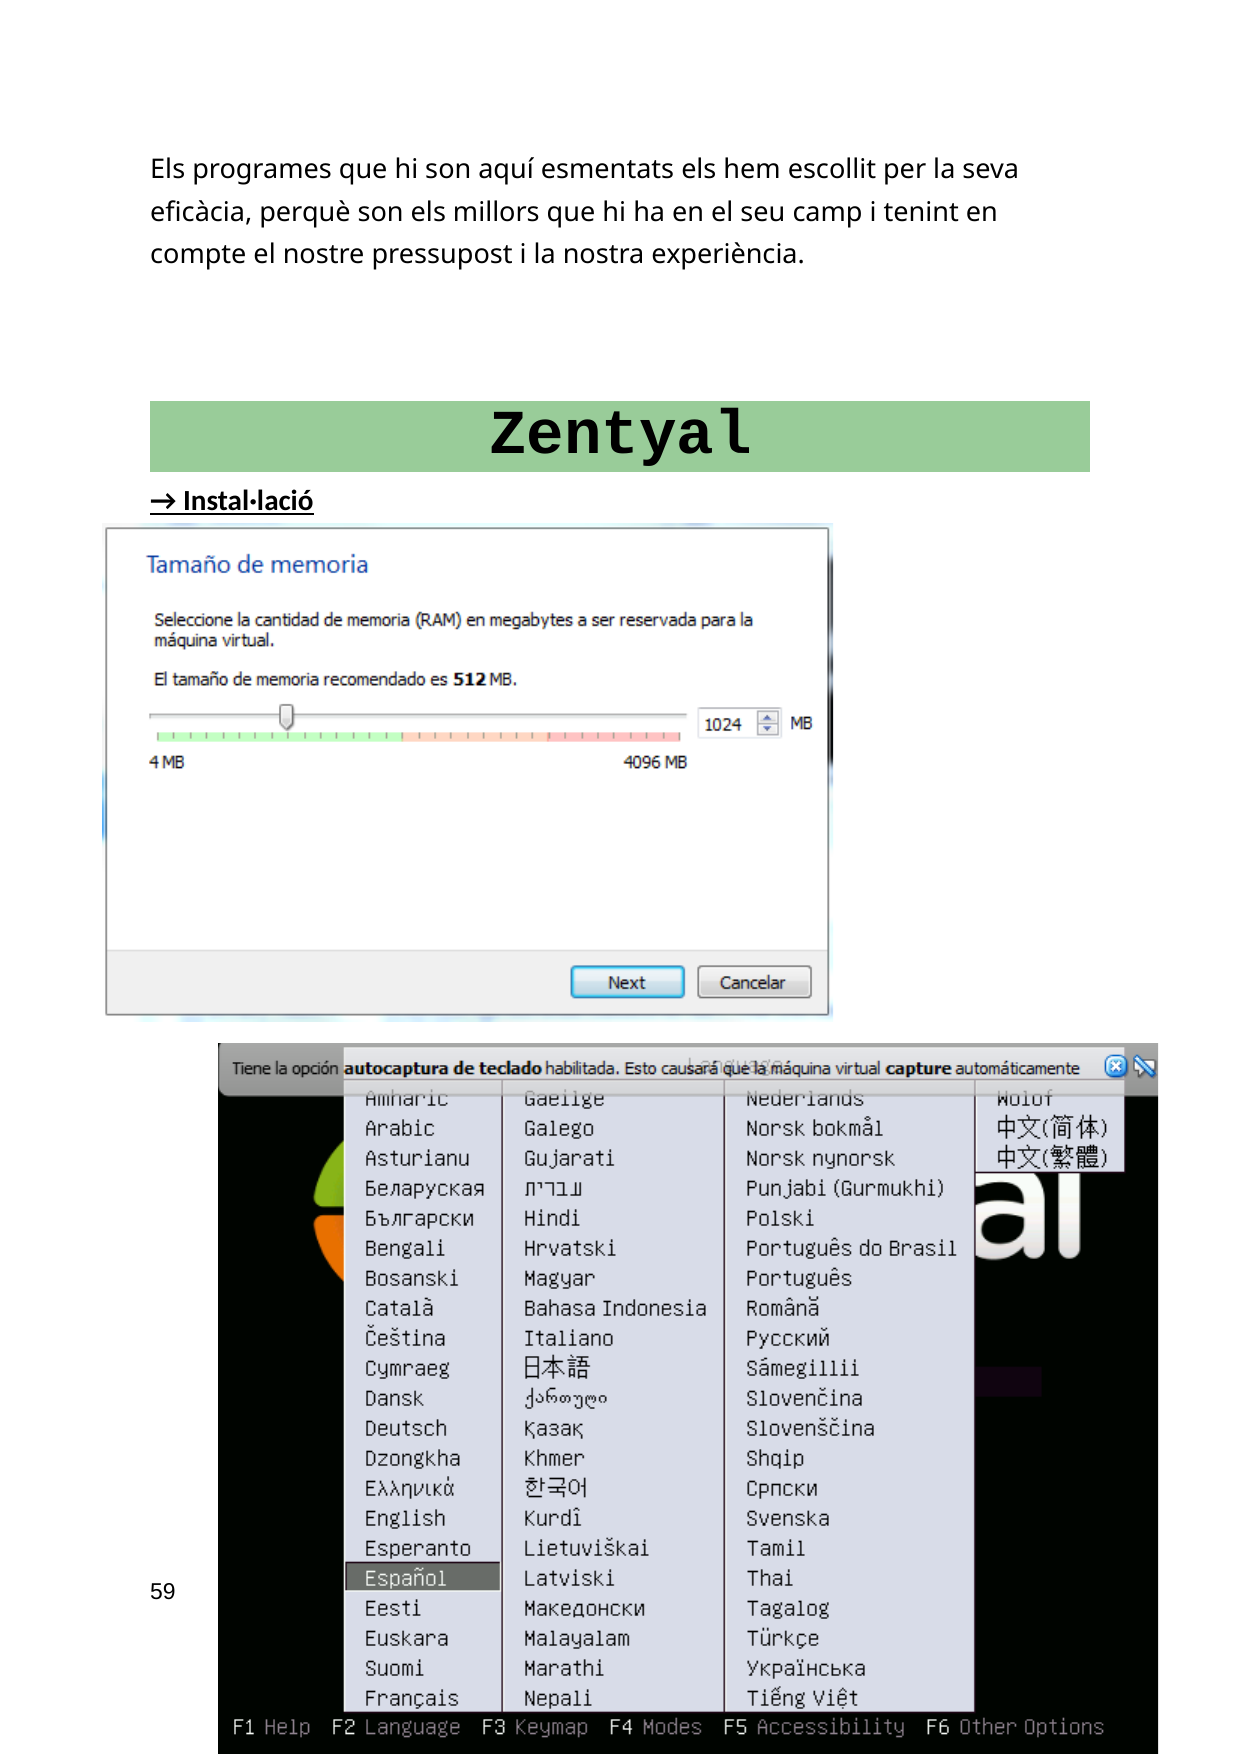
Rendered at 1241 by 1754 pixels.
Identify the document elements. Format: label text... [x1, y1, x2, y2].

picture [218, 1043, 1159, 1754]
picture [102, 523, 834, 1022]
text Zentyal [150, 401, 1090, 472]
text → Instal·lació [150, 482, 1090, 518]
text Els programes que hi son aquí esmentats els hem escollit per la seva eficàcia, perquè son els millors que hi ha en el seu camp i tenint en compte el nostre pressupost i la nostra experiència. [150, 150, 1090, 272]
